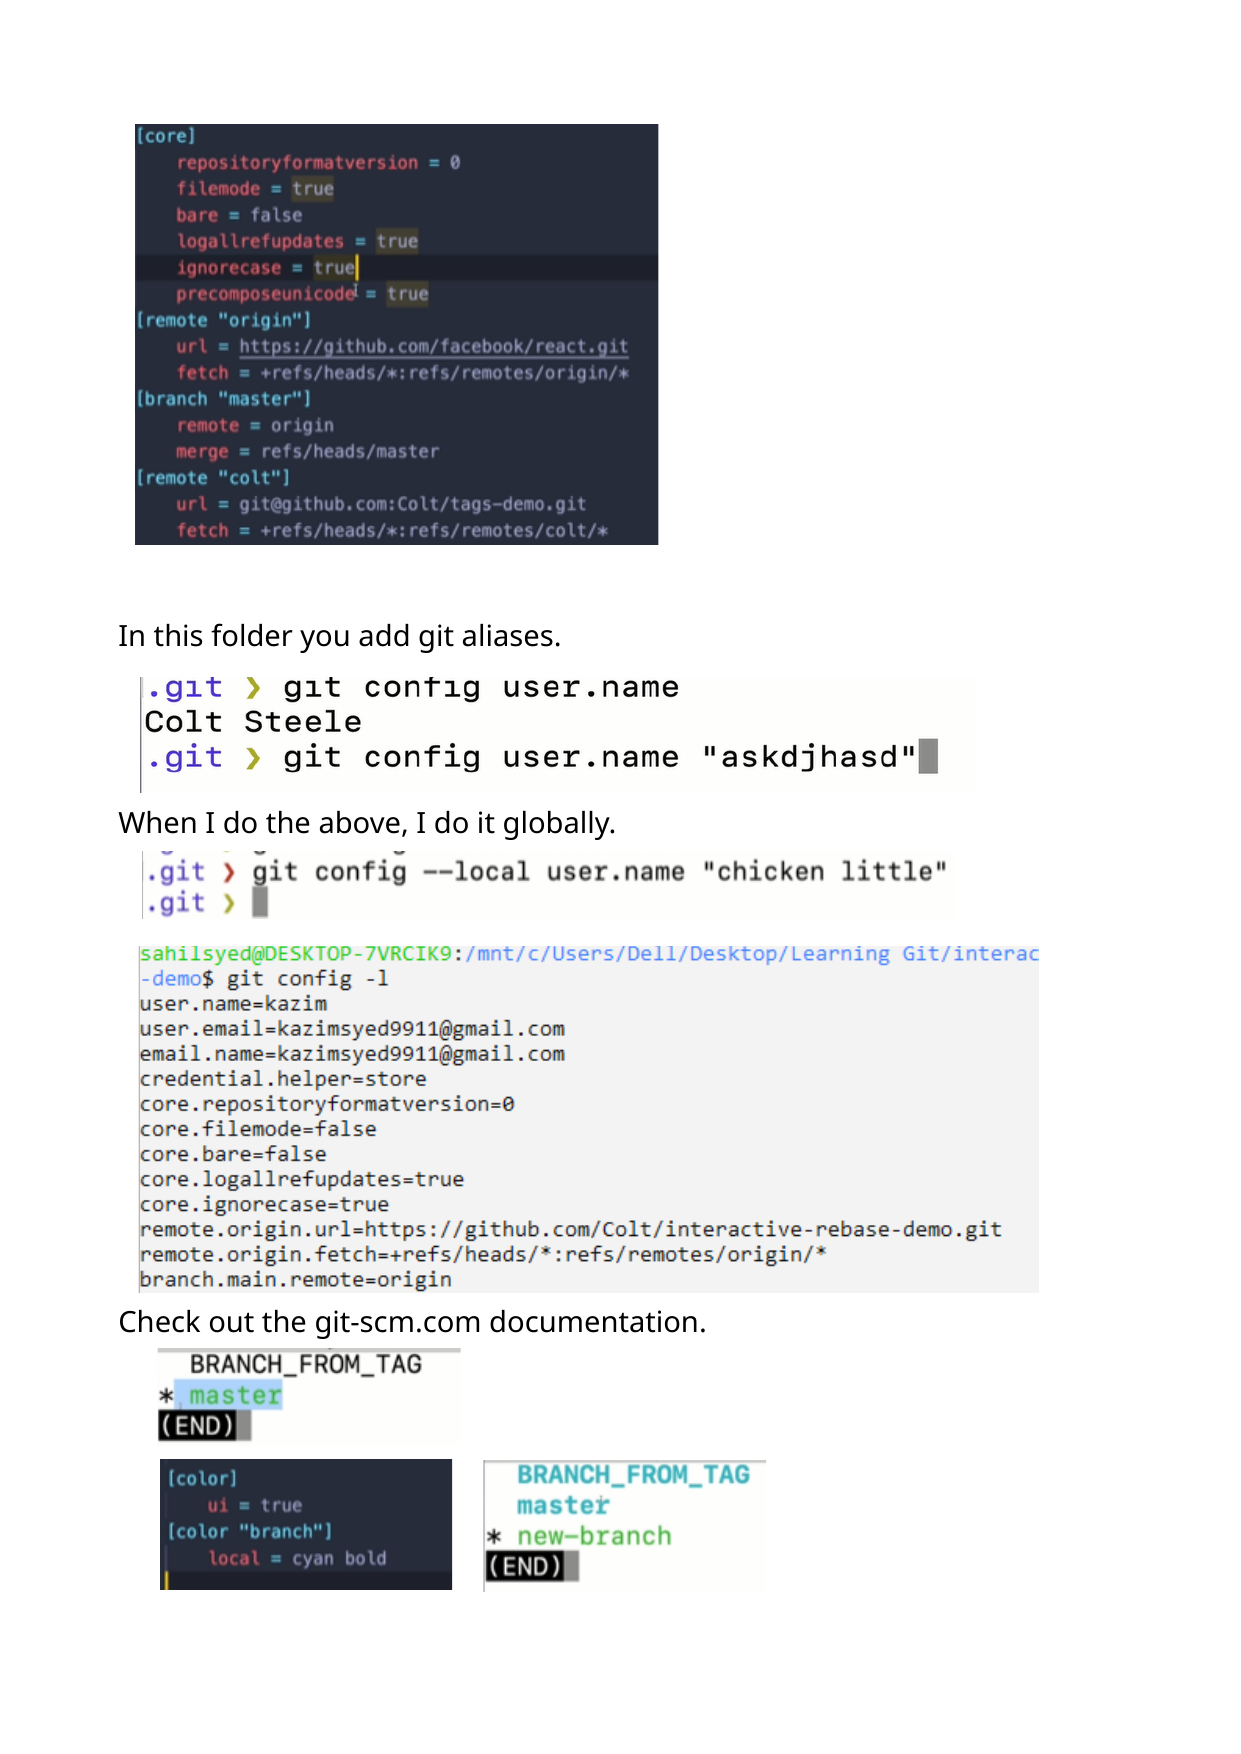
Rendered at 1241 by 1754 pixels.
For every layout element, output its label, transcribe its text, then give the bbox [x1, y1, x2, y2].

picture [157, 1348, 461, 1446]
picture [142, 851, 955, 919]
picture [135, 124, 659, 545]
text In this folder you add git aliases. [118, 616, 1122, 655]
text Check out the git-scm.com documentation. [118, 927, 1122, 1341]
picture [483, 1460, 767, 1592]
picture [138, 946, 1039, 1293]
picture [160, 1459, 453, 1590]
text When I do the above, I do it globally. [118, 802, 1122, 842]
picture [140, 677, 975, 793]
